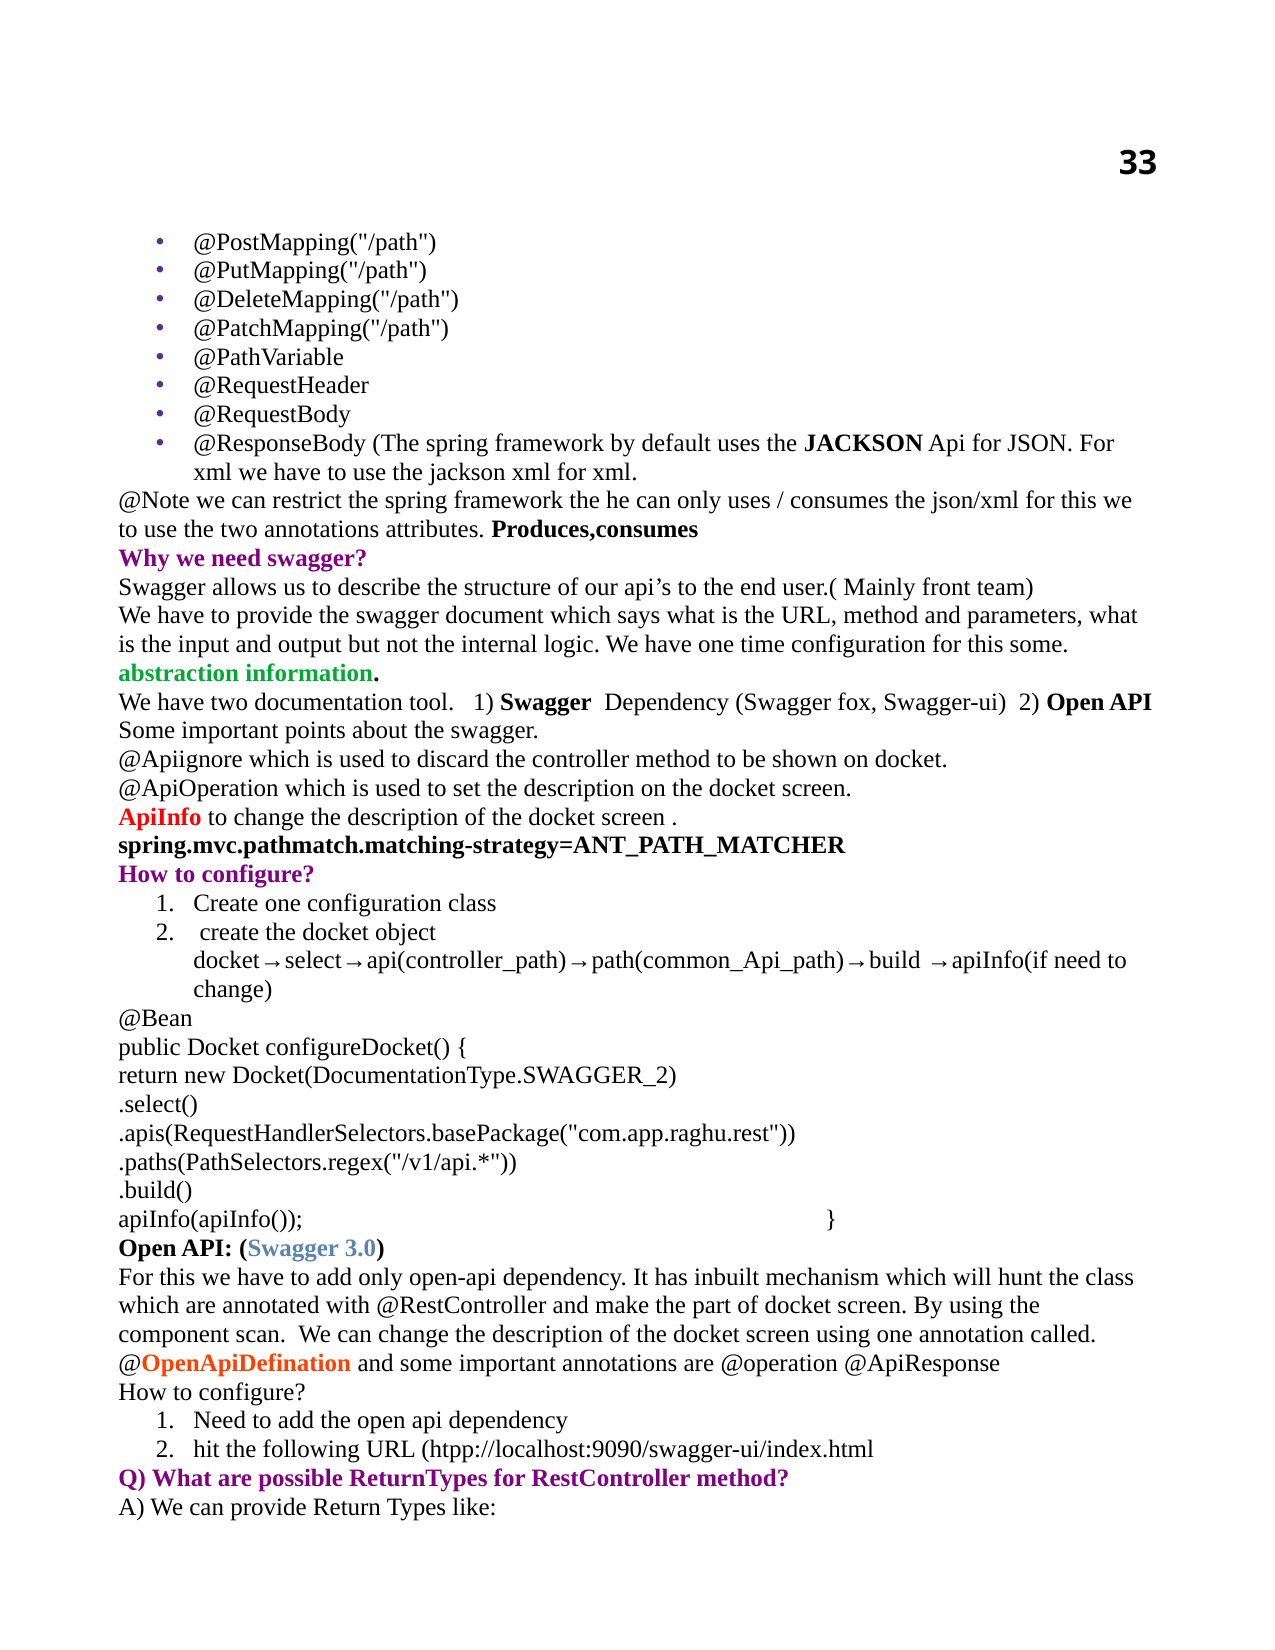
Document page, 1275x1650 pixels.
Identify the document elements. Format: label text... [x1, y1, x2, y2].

list @PutMapping("/path") [156, 255, 1157, 284]
text .apis(RequestHandlerSelectors.basePackage("com.app.raghu.rest")) [118, 1118, 1157, 1147]
text @Bean [118, 1003, 1157, 1032]
text .paths(PathSelectors.regex("/v1/api.*")) [118, 1147, 1157, 1175]
text Open API: (Swagger 3.0) [118, 1233, 1157, 1262]
text .build() [118, 1175, 1157, 1204]
text For this we have to add only open-api dependency. It has inbuilt mechanism which will hunt the class which are annotated with @RestController and make the part of docket screen. By using the component scan. We can change the description of the docket screen using one annotation called. [118, 1262, 1157, 1348]
text @Note we can restrict the spring framework the he can only uses / consumes the json/xml for this we to use the two annotations attributes. Produces,consumes [118, 485, 1157, 543]
text Q) What are possible ReturnTypes for RestController method? [118, 1463, 1157, 1492]
text Swagger allows us to describe the structure of our api’s to the end user.( Mainly front team) [118, 572, 1157, 600]
text ApiInfo to change the description of the docket screen . [118, 802, 1157, 830]
list @ResponseBody (The spring framework by default uses the JACKSON Api for JSON. For xml we have to use the jackson xml for xml. [156, 428, 1157, 485]
text spring.mvc.pathmatch.matching-strategy=ANT_PATH_MATCHER [118, 830, 1157, 859]
text How to configure? [118, 859, 1157, 888]
text public Docket configureDocket() { [118, 1032, 1157, 1060]
text .select() [118, 1089, 1157, 1118]
list @RequestHeader [156, 370, 1157, 399]
list Create one configuration class [156, 888, 1157, 917]
list @PostMapping("/path") [156, 227, 1157, 255]
list @PathVariable [156, 342, 1157, 370]
text apiInfo(apiInfo()); } [118, 1204, 1157, 1233]
list Need to add the open api dependency [156, 1405, 1157, 1434]
text Some important points about the swagger. [118, 715, 1157, 744]
list @DeleteMapping("/path") [156, 284, 1157, 313]
text We have to provide the swagger document which says what is the URL, method and parameters, what is the input and output but not the internal logic. We have one time configuration for this some. abstraction information. [118, 600, 1157, 687]
list create the docket object docket→select→api(controller_path)→path(common_Api_path)→build →apiInfo(if need to change) [156, 917, 1157, 1003]
list @RequestBody [156, 399, 1157, 428]
text return new Docket(DocumentationType.SWAGGER_2) [118, 1060, 1157, 1089]
text How to configure? [118, 1377, 1157, 1405]
text Why we need swagger? [118, 543, 1157, 572]
text A) We can provide Return Types like: [118, 1492, 1157, 1520]
text @ApiOperation which is used to set the description on the docket screen. [118, 773, 1157, 802]
text @Apiignore which is used to discard the controller method to be shown on docket. [118, 744, 1157, 773]
list hit the following URL (htpp://localhost:9090/swagger-ui/index.html [156, 1434, 1157, 1463]
list @PatchMapping("/path") [156, 313, 1157, 342]
text @OpenApiDefination and some important annotations are @operation @ApiResponse [118, 1348, 1157, 1377]
text We have two documentation tool. 1) Swagger Dependency (Swagger fox, Swagger-ui) 2) Open API [118, 687, 1157, 715]
